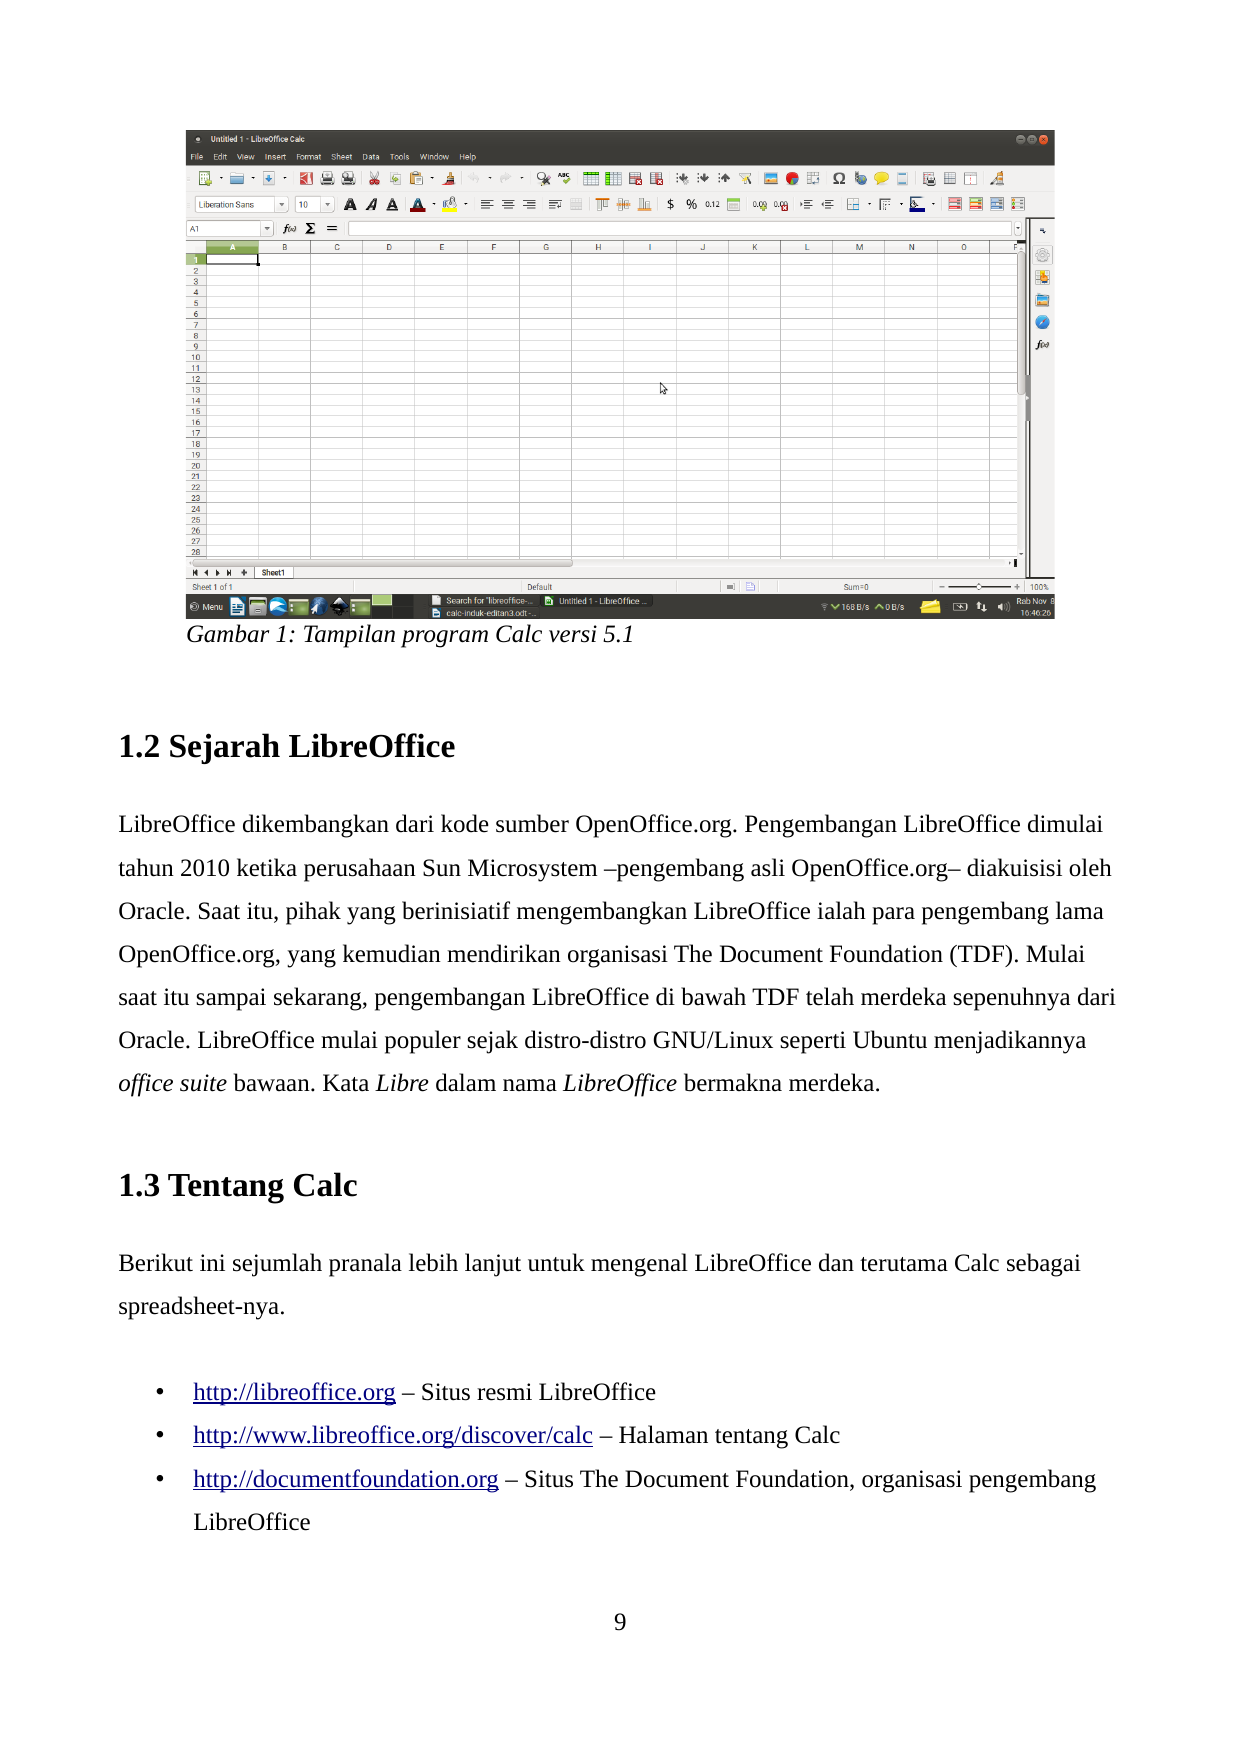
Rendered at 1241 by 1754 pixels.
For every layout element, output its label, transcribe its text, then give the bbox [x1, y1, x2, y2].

picture [185, 130, 1055, 619]
list http://www.libreoffice.org/discover/calc – Halaman tentang Calc [156, 1421, 1122, 1449]
text Berikut ini sejumlah pranala lebih lanjut untuk mengenal LibreOffice dan terutama Calc sebagai spreadsheet-nya. [118, 1248, 1122, 1320]
text Gambar 1: Tampilan program Calc versi 5.1 [186, 619, 1054, 648]
text LibreOffice dikembangkan dari kode sumber OpenOffice.org. Pengembangan LibreOffice dimulai tahun 2010 ketika perusahaan Sun Microsystem –pengembang asli OpenOffice.org– diakuisisi oleh Oracle. Saat itu, pihak yang berinisiatif mengembangkan LibreOffice ialah para pengembang lama OpenOffice.org, yang kemudian mendirikan organisasi The Document Foundation (TDF). Mulai saat itu sampai sekarang, pengembangan LibreOffice di bawah TDF telah merdeka sepenuhnya dari Oracle. LibreOffice mulai populer sejak distro-distro GNU/Linux seperti Ubuntu menjadikannya office suite bawaan. Kata Libre dalam nama LibreOffice bermakna merdeka. [118, 809, 1122, 1097]
list http://libreoffice.org – Situs resmi LibreOffice [156, 1377, 1122, 1406]
subtitle 1.2 Sejarah LibreOffice [118, 726, 1122, 765]
list http://documentfoundation.org – Situs The Document Foundation, organisasi pengembang LibreOffice [156, 1464, 1122, 1536]
subtitle 1.3 Tentang Calc [118, 1164, 1122, 1203]
